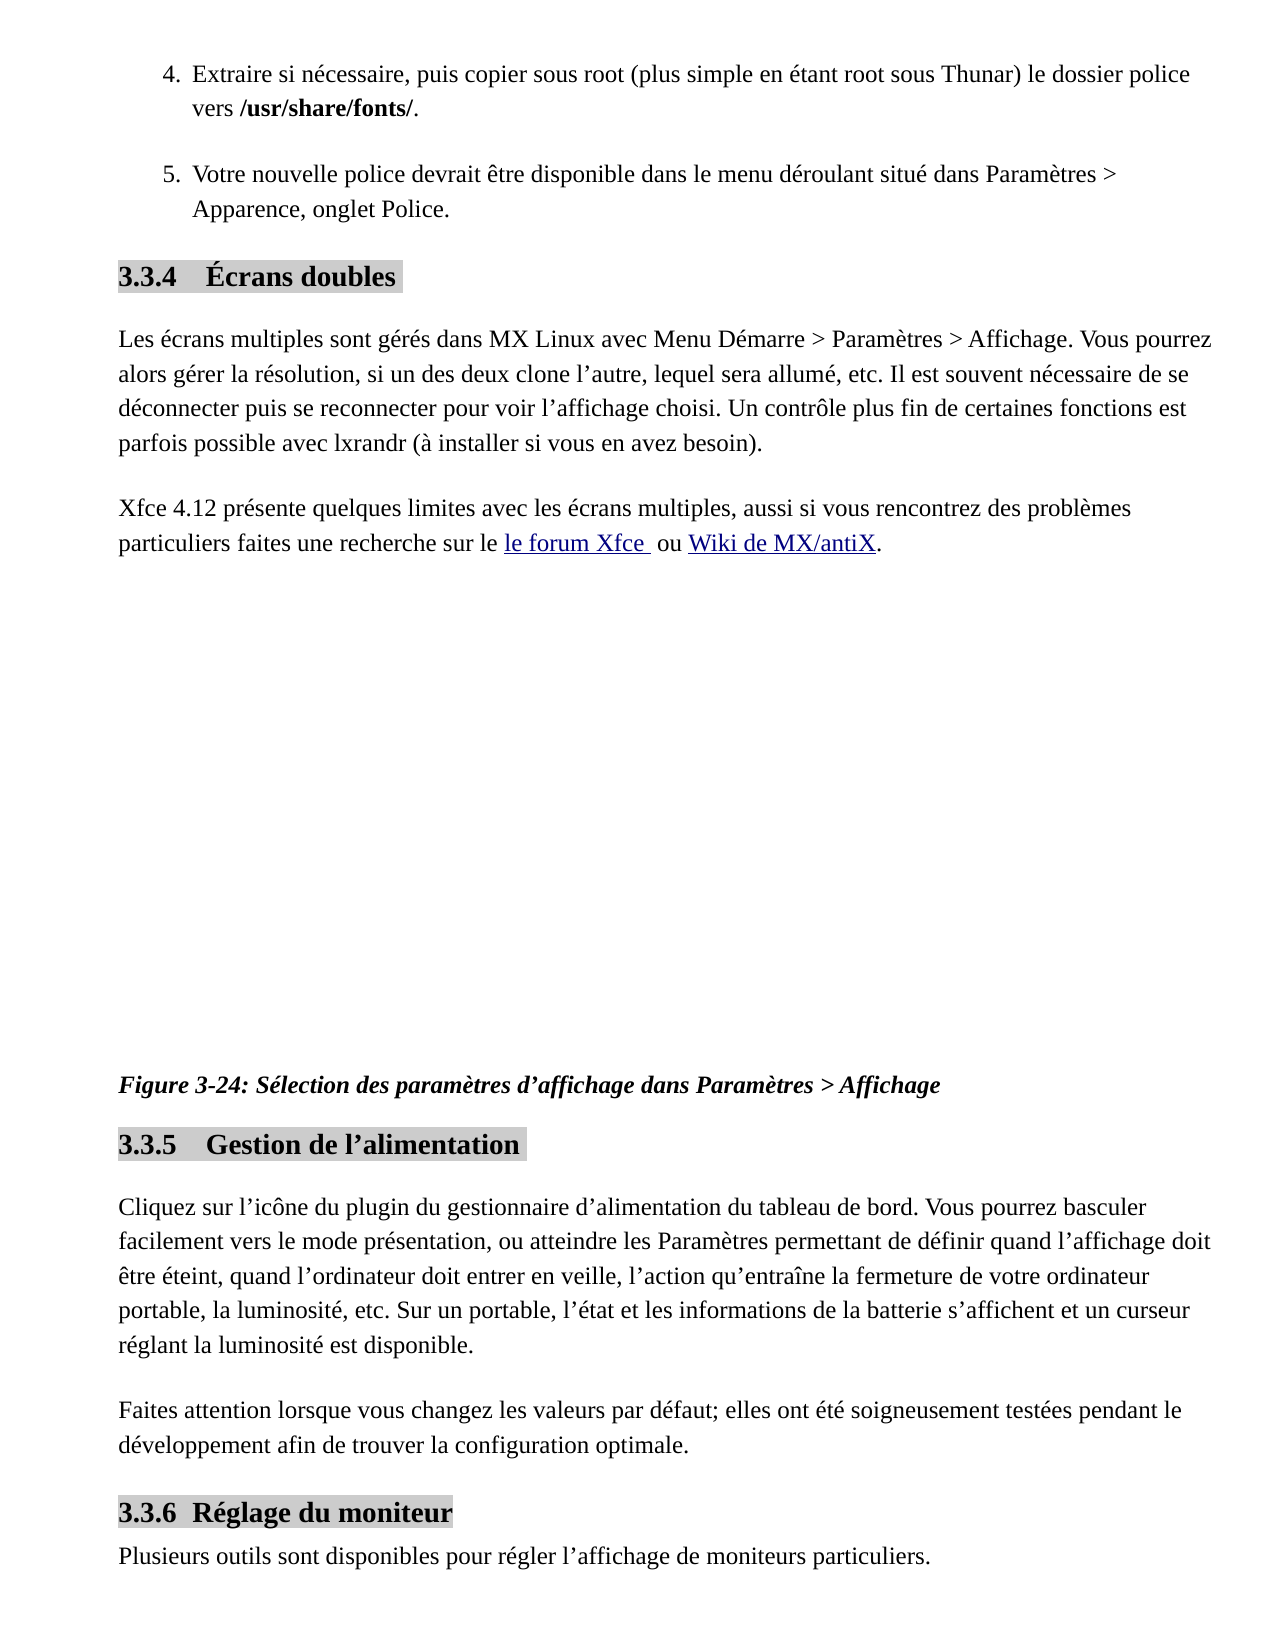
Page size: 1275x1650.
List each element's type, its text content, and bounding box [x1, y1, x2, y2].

subtitle 3.3.6 Réglage du moniteur [453, 1495, 1216, 1528]
text Plusieurs outils sont disponibles pour régler l’affichage de moniteurs particuliers. [118, 1541, 1216, 1569]
list Votre nouvelle police devrait être disponible dans le menu déroulant situé dans Paramètres > Apparence, onglet Police. [162, 159, 1201, 222]
subtitle 3.3.5 Gestion de l’alimentation [527, 1127, 1216, 1161]
subtitle 3.3.4 Écrans doubles [118, 259, 1216, 293]
text Faites attention lorsque vous changez les valeurs par défaut; elles ont été soigneusement testées pendant le développement afin de trouver la configuration optimale. [118, 1396, 1216, 1459]
text Figure 3-24: Sélection des paramètres d’affichage dans Paramètres > Affichage [118, 1070, 1216, 1099]
text Les écrans multiples sont gérés dans MX Linux avec Menu Démarre > Paramètres > Affichage. Vous pourrez alors gérer la résolution, si un des deux clone l’autre, lequel sera allumé, etc. Il est souvent nécessaire de se déconnecter puis se reconnecter pour voir l’affichage choisi. Un contrôle plus fin de certaines fonctions est parfois possible avec lxrandr (à installer si vous en avez besoin). [118, 324, 1216, 456]
text Xfce 4.12 présente quelques limites avec les écrans multiples, aussi si vous rencontrez des problèmes particuliers faites une recherche sur le le forum Xfce ou Wiki de MX/antiX. [118, 493, 1216, 557]
text Cliquez sur l’icône du plugin du gestionnaire d’alimentation du tableau de bord. Vous pourrez basculer facilement vers le mode présentation, ou atteindre les Paramètres permettant de définir quand l’affichage doit être éteint, quand l’ordinateur doit entrer en veille, l’action qu’entraîne la fermeture de votre ordinateur portable, la luminosité, etc. Sur un portable, l’état et les informations de la batterie s’affichent et un curseur réglant la luminosité est disponible. [118, 1192, 1216, 1359]
list Extraire si nécessaire, puis copier sous root (plus simple en étant root sous Thunar) le dossier police vers /usr/share/fonts/. [162, 59, 1201, 122]
